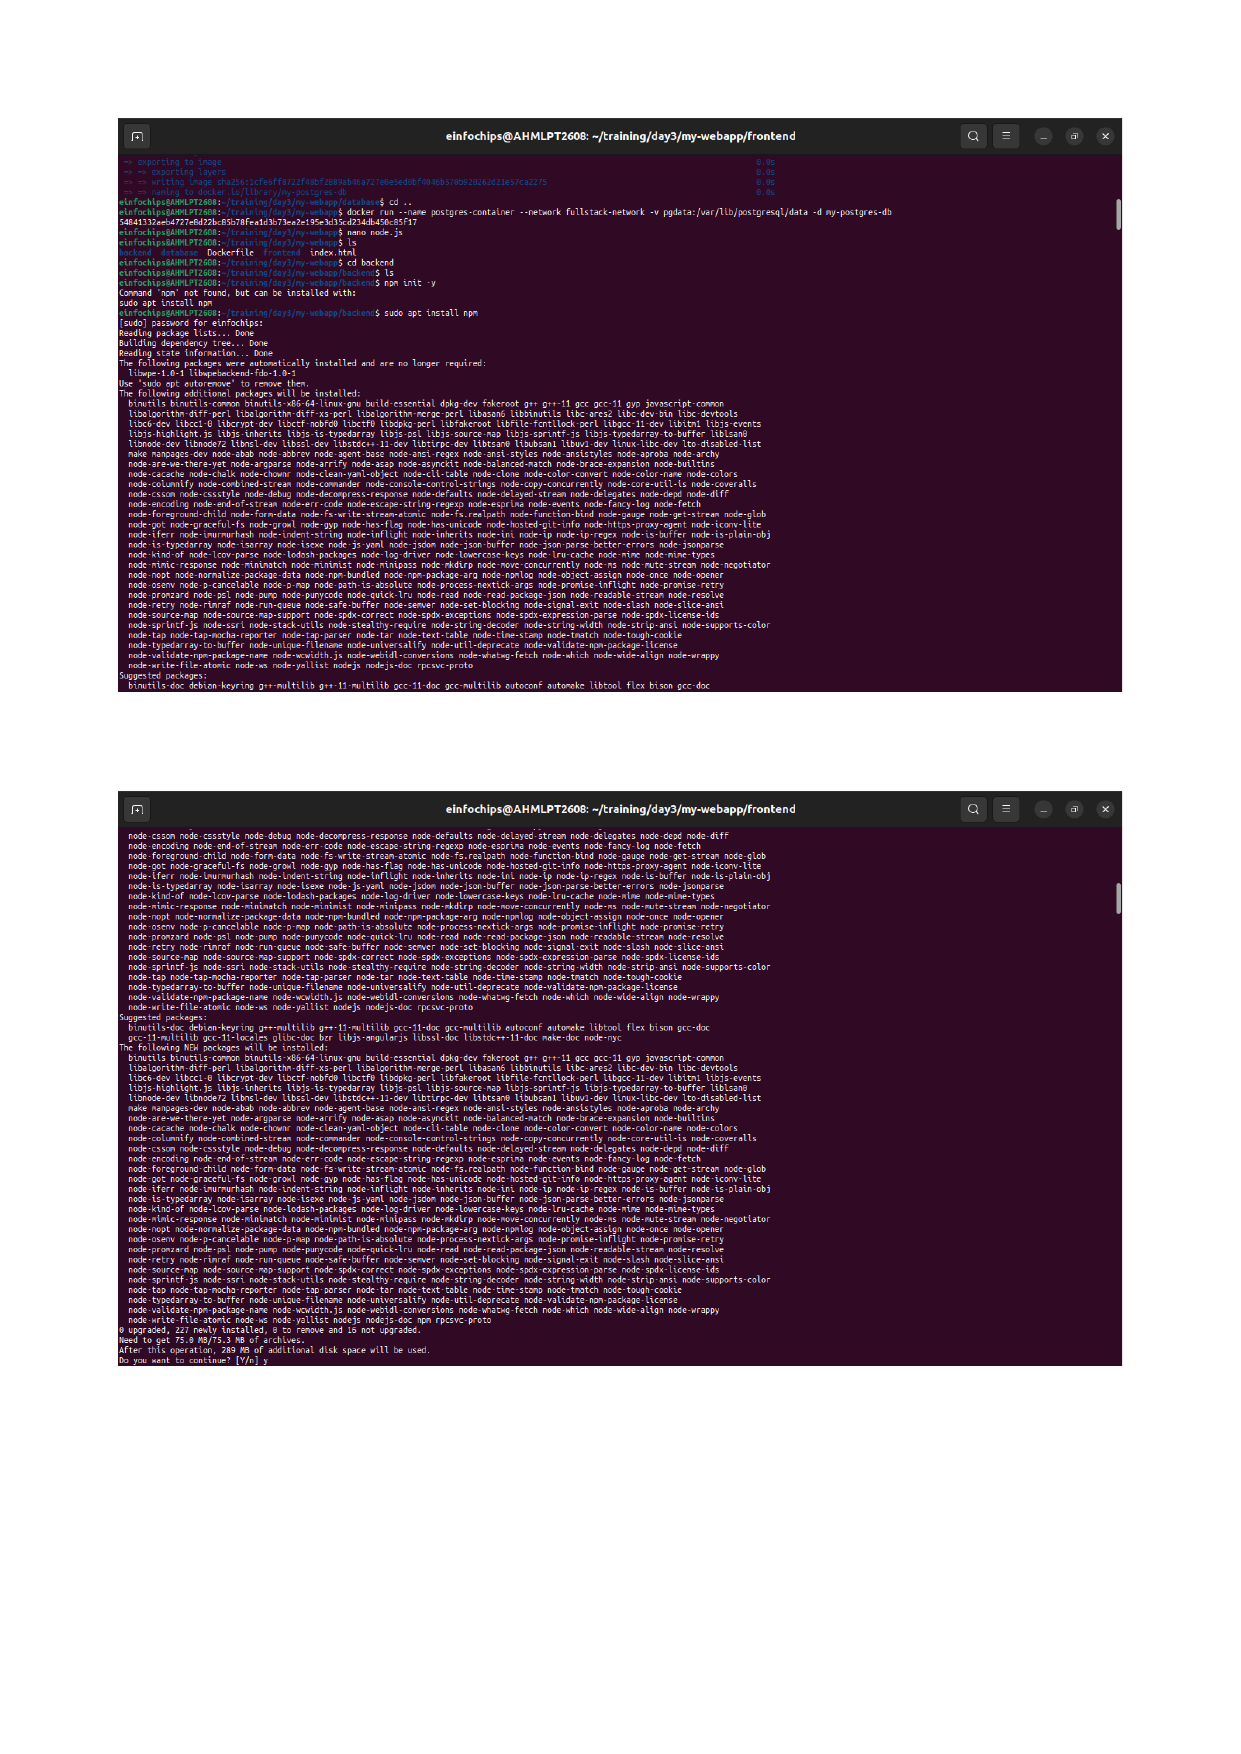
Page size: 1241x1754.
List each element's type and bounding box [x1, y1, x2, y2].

picture [118, 118, 1123, 692]
picture [118, 791, 1123, 1366]
